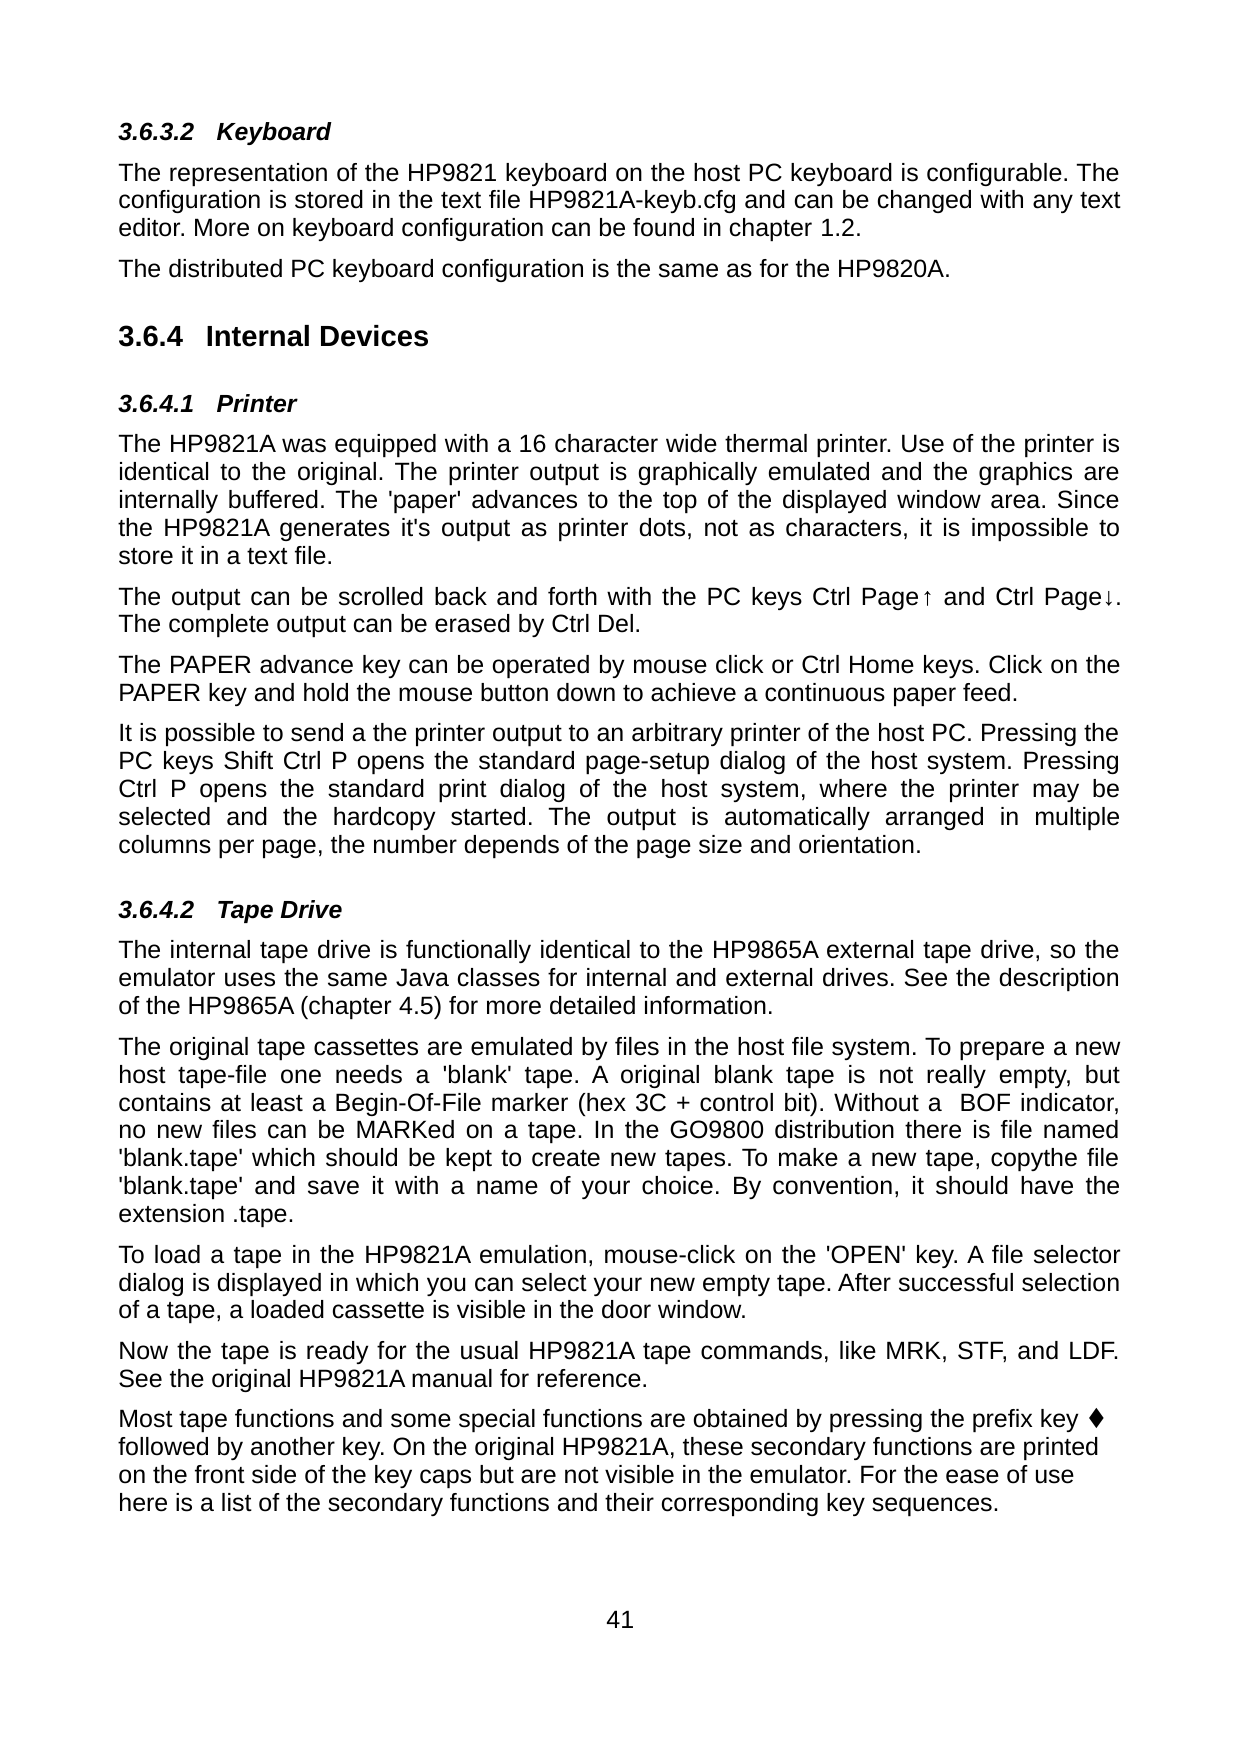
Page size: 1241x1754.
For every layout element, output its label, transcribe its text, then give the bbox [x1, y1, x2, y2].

text It is possible to send a the printer output to an arbitrary printer of the host PC. Pressing the PC keys Shift Ctrl P opens the standard page-setup dialog of the host system. Pressing Ctrl P opens the standard print dialog of the host system, where the printer may be selected and the hardcopy started. The output is automatically arranged in multiple columns per page, the number depends of the page size and orientation. [118, 719, 1122, 859]
text The original tape cassettes are emulated by files in the host file system. To prepare a new host tape-file one needs a 'blank' tape. A original blank tape is not really empty, but contains at least a Begin-Of-File marker (hex 3C + control bit). Without a BOF indicator, no new files can be MARKed on a tape. In the GO9800 distribution there is file named 'blank.tape' which should be kept to create new tapes. To make a new tape, copythe file 'blank.tape' and save it with a name of your choice. By convention, it should have the extension .tape. [118, 1033, 1122, 1228]
text The distributed PC keyboard configuration is the same as for the HP9820A. [118, 254, 1122, 282]
text The internal tape drive is functionally identical to the HP9865A external tape drive, so the emulator uses the same Java classes for internal and external drives. See the description of the HP9865A (chapter 4.5) for more detailed information. [118, 936, 1122, 1020]
subtitle Tape Drive [118, 896, 1122, 924]
text To load a tape in the HP9821A emulation, mouse-click on the 'OPEN' key. A file selector dialog is displayed in which you can select your new empty tape. After successful selection of a tape, a loaded cassette is visible in the door window. [118, 1241, 1122, 1324]
subtitle Internal Devices [118, 320, 1122, 353]
text Now the tape is ready for the usual HP9821A tape commands, like MRK, STF, and LDF. See the original HP9821A manual for reference. [118, 1337, 1122, 1393]
text The representation of the HP9821 keyboard on the host PC keyboard is configurable. The configuration is stored in the text file HP9821A-keyb.cfg and can be changed with any text editor. More on keyboard configuration can be found in chapter 1.2. [118, 158, 1122, 242]
list Most tape functions and some special functions are obtained by pressing the prefix key  followed by another key. On the original HP9821A, these secondary functions are printed on the front side of the key caps but are not visible in the emulator. For the ease of use here is a list of the secondary functions and their corresponding key sequences. [118, 1405, 1122, 1517]
subtitle Printer [118, 390, 1122, 418]
text The output can be scrolled back and forth with the PC keys Ctrl Page↑ and Ctrl Page↓. The complete output can be erased by Ctrl Del. [118, 582, 1122, 638]
text The HP9821A was equipped with a 16 character wide thermal printer. Use of the printer is identical to the original. The printer output is graphically emulated and the graphics are internally buffered. The 'paper' advances to the top of the displayed window area. Since the HP9821A generates it's output as printer dots, not as characters, it is impossible to store it in a text file. [118, 430, 1122, 570]
text The PAPER advance key can be operated by mouse click or Ctrl Home keys. Click on the PAPER key and hold the mouse button down to achieve a continuous paper feed. [118, 651, 1122, 707]
subtitle Keyboard [118, 118, 1122, 146]
